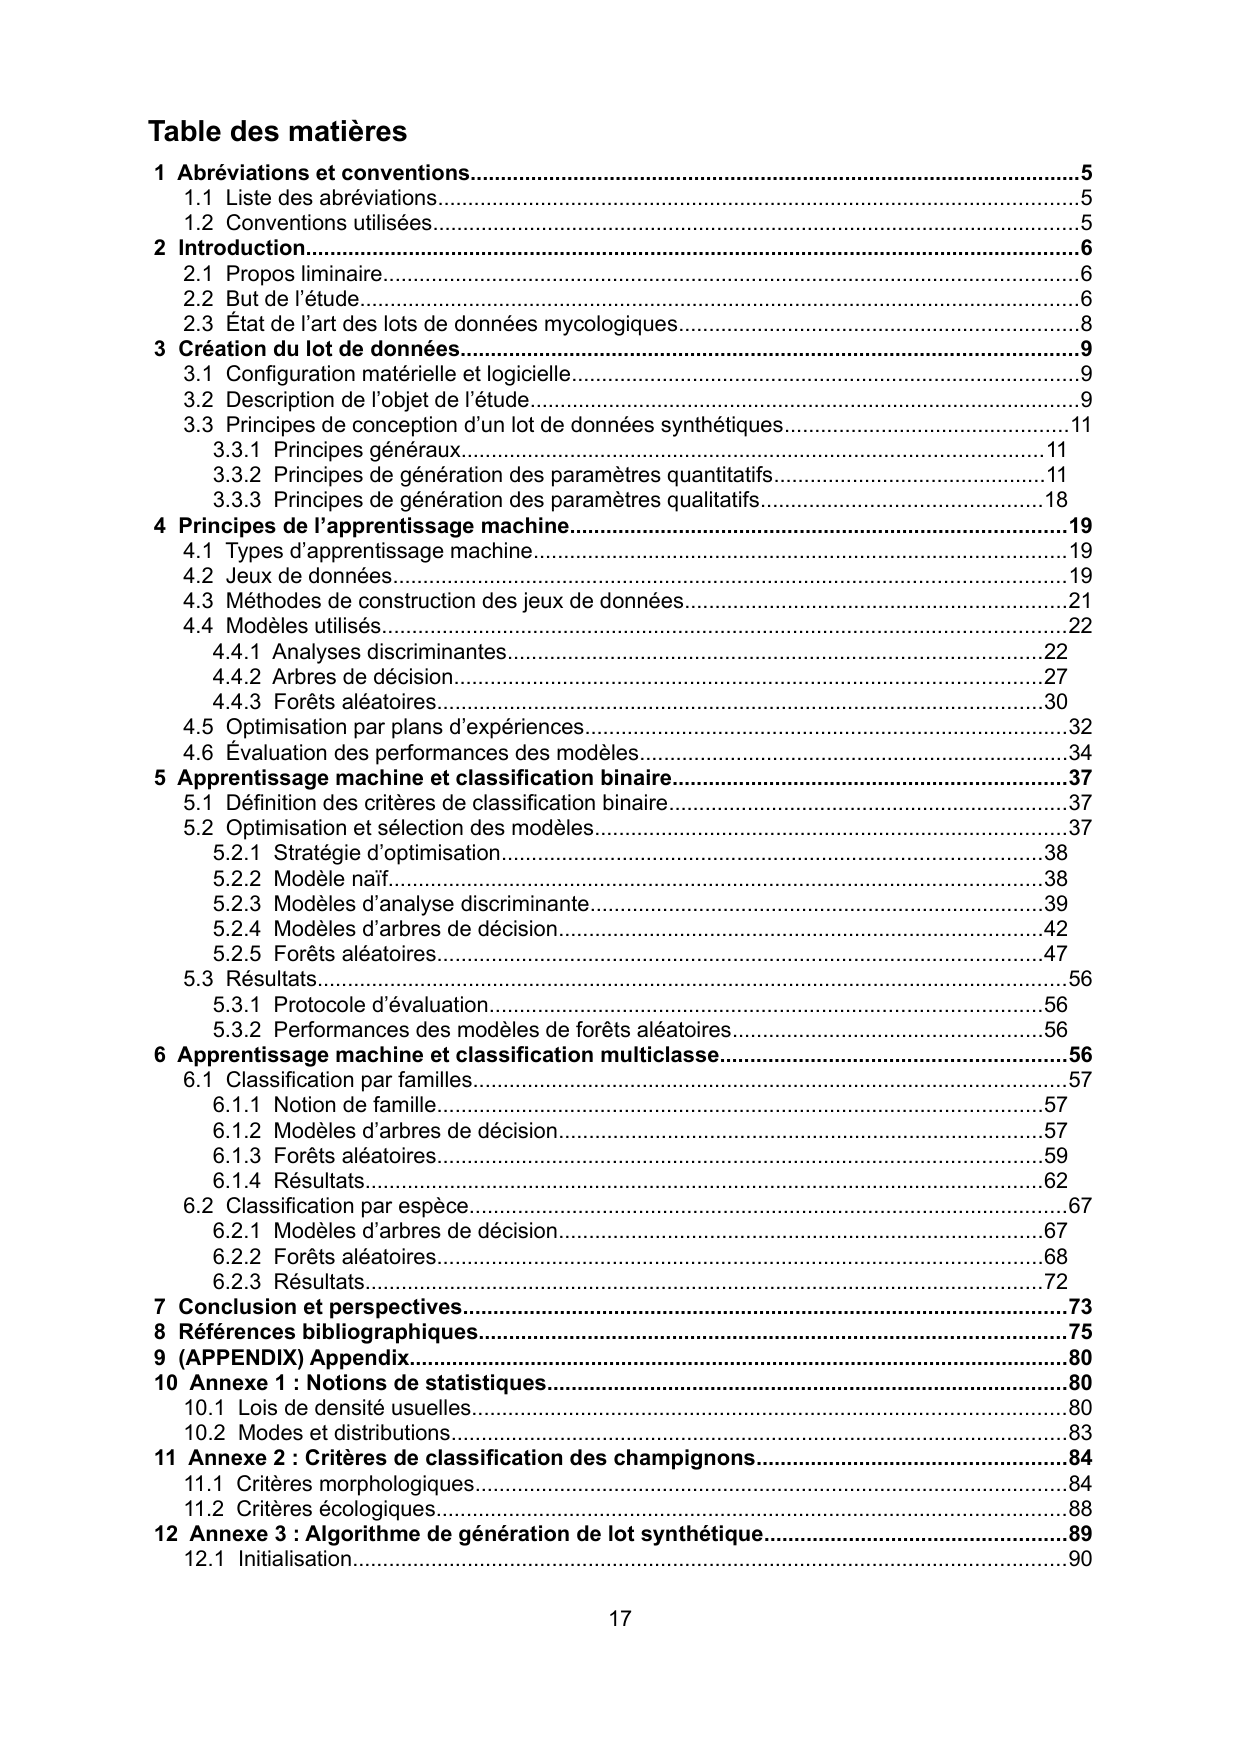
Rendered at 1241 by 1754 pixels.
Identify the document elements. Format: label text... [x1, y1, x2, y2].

text 6.1.4 Résultats 62 [207, 1168, 1093, 1193]
text 4.4.1 Analyses discriminantes 22 [207, 638, 1093, 664]
text 4.3 Méthodes de construction des jeux de données 21 [177, 588, 1093, 613]
text 10.1 Lois de densité usuelles 80 [177, 1395, 1093, 1420]
text 4.2 Jeux de données 19 [177, 563, 1093, 588]
text 7 Conclusion et perspectives 73 [148, 1294, 1093, 1319]
text 5.2.3 Modèles d’analyse discriminante 39 [207, 891, 1093, 916]
text 3.3.3 Principes de génération des paramètres qualitatifs 18 [207, 487, 1093, 512]
text 6.2.1 Modèles d’arbres de décision 67 [207, 1218, 1093, 1243]
text 5.2.5 Forêts aléatoires 47 [207, 941, 1093, 966]
text 4.6 Évaluation des performances des modèles 34 [177, 739, 1093, 764]
text 9 (APPENDIX) Appendix 80 [148, 1344, 1093, 1369]
text 11.1 Critères morphologiques 84 [177, 1470, 1093, 1496]
text 5.3.2 Performances des modèles de forêts aléatoires 56 [207, 1017, 1093, 1042]
text 8 Références bibliographiques 75 [148, 1319, 1093, 1344]
text 6.1 Classification par familles 57 [177, 1067, 1093, 1092]
text 2.2 But de l’étude 6 [177, 286, 1093, 311]
text 6.2.3 Résultats 72 [207, 1269, 1093, 1294]
text 6.1.2 Modèles d’arbres de décision 57 [207, 1117, 1093, 1143]
text 1.1 Liste des abréviations 5 [177, 185, 1093, 210]
text 3.3.1 Principes généraux 11 [207, 437, 1093, 462]
text 6 Apprentissage machine et classification multiclasse 56 [148, 1042, 1093, 1067]
text 2.3 État de l’art des lots de données mycologiques 8 [177, 311, 1093, 336]
subtitle Table des matières [148, 113, 1093, 147]
text 12 Annexe 3 : Algorithme de génération de lot synthétique 89 [148, 1521, 1093, 1546]
text 5.3 Résultats 56 [177, 966, 1093, 991]
text 4.1 Types d’apprentissage machine 19 [177, 538, 1093, 563]
text 5 Apprentissage machine et classification binaire 37 [148, 764, 1093, 790]
text 6.1.3 Forêts aléatoires 59 [207, 1143, 1093, 1168]
text 11.2 Critères écologiques 88 [177, 1496, 1093, 1521]
text 11 Annexe 2 : Critères de classification des champignons 84 [148, 1445, 1093, 1470]
text 4.5 Optimisation par plans d’expériences 32 [177, 714, 1093, 739]
text 2.1 Propos liminaire 6 [177, 260, 1093, 286]
text 10.2 Modes et distributions 83 [177, 1420, 1093, 1445]
text 6.2.2 Forêts aléatoires 68 [207, 1243, 1093, 1269]
text 5.2 Optimisation et sélection des modèles 37 [177, 815, 1093, 840]
text 5.1 Définition des critères de classification binaire 37 [177, 790, 1093, 815]
text 6.2 Classification par espèce 67 [177, 1193, 1093, 1218]
text 1.2 Conventions utilisées 5 [177, 210, 1093, 235]
text 4 Principes de l’apprentissage machine 19 [148, 512, 1093, 538]
text 1 Abréviations et conventions 5 [148, 159, 1093, 185]
text 10 Annexe 1 : Notions de statistiques 80 [148, 1369, 1093, 1395]
text 3.2 Description de l’objet de l’étude 9 [177, 386, 1093, 412]
text 12.1 Initialisation 90 [177, 1546, 1093, 1571]
text 4.4.2 Arbres de décision 27 [207, 664, 1093, 689]
text 3.1 Configuration matérielle et logicielle 9 [177, 361, 1093, 386]
text 2 Introduction 6 [148, 235, 1093, 260]
text 5.2.1 Stratégie d’optimisation 38 [207, 840, 1093, 865]
text 3 Création du lot de données 9 [148, 336, 1093, 361]
text 6.1.1 Notion de famille 57 [207, 1092, 1093, 1117]
text 3.3 Principes de conception d’un lot de données synthétiques 11 [177, 412, 1093, 437]
text 5.3.1 Protocole d’évaluation 56 [207, 991, 1093, 1017]
text 4.4 Modèles utilisés 22 [177, 613, 1093, 638]
text 5.2.2 Modèle naïf 38 [207, 865, 1093, 891]
text 4.4.3 Forêts aléatoires 30 [207, 689, 1093, 714]
text 5.2.4 Modèles d’arbres de décision 42 [207, 916, 1093, 941]
text 3.3.2 Principes de génération des paramètres quantitatifs 11 [207, 462, 1093, 487]
